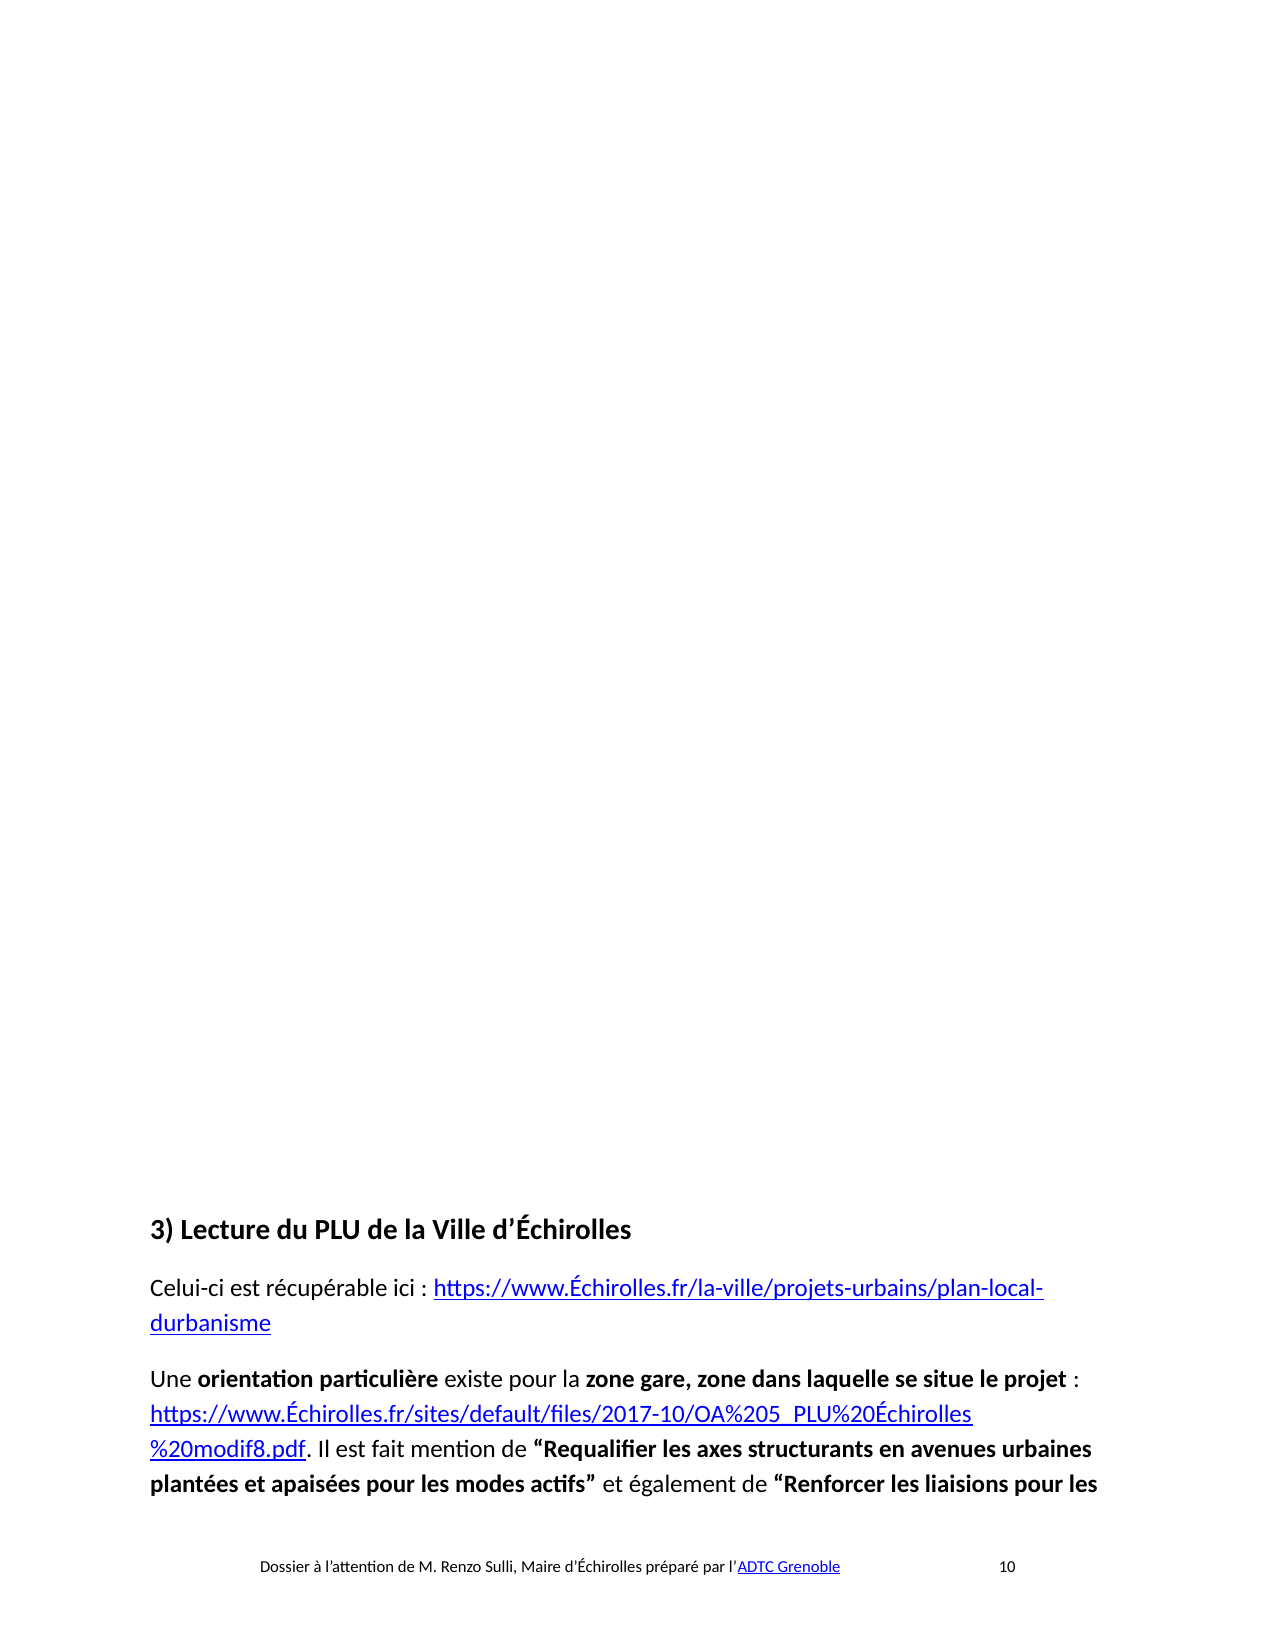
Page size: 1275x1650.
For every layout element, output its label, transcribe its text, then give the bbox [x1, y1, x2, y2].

text Une orientation particulière existe pour la zone gare, zone dans laquelle se situe le projet : https://www.Échirolles.fr/sites/default/files/2017-10/OA%205_PLU%20Échirolles%20modif8.pdf. Il est fait mention de “Requalifier les axes structurants en avenues urbaines plantées et apaisées pour les modes actifs” et également de “Renforcer les liaisions pour les [150, 1363, 1125, 1499]
text Celui-ci est récupérable ici : https://www.Échirolles.fr/la-ville/projets-urbains/plan-local-durbanisme [150, 1273, 1125, 1338]
text 3) Lecture du PLU de la Ville d’Échirolles [150, 1211, 1125, 1246]
